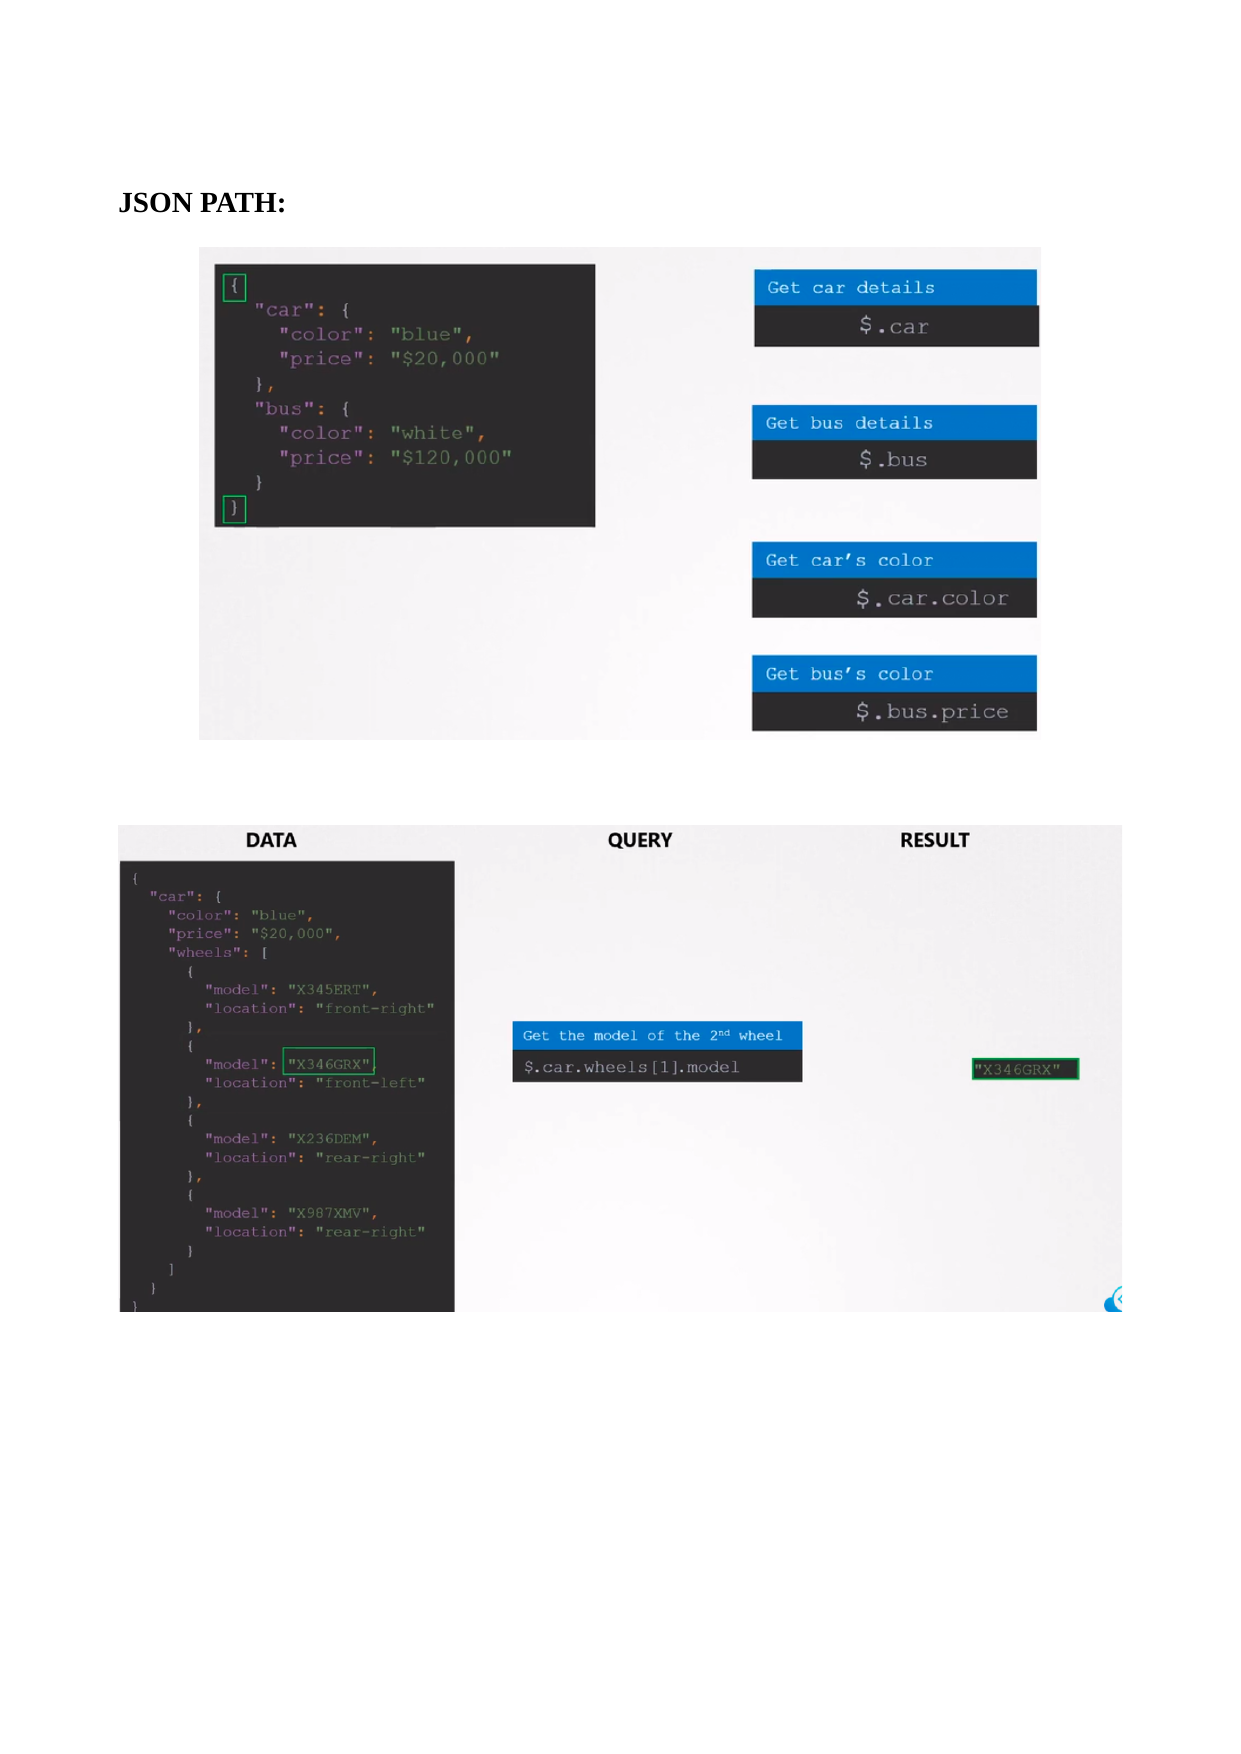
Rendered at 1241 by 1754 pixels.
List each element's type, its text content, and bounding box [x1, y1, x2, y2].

picture [118, 825, 1123, 1312]
text JSON PATH: [118, 185, 1122, 219]
picture [199, 247, 1042, 740]
